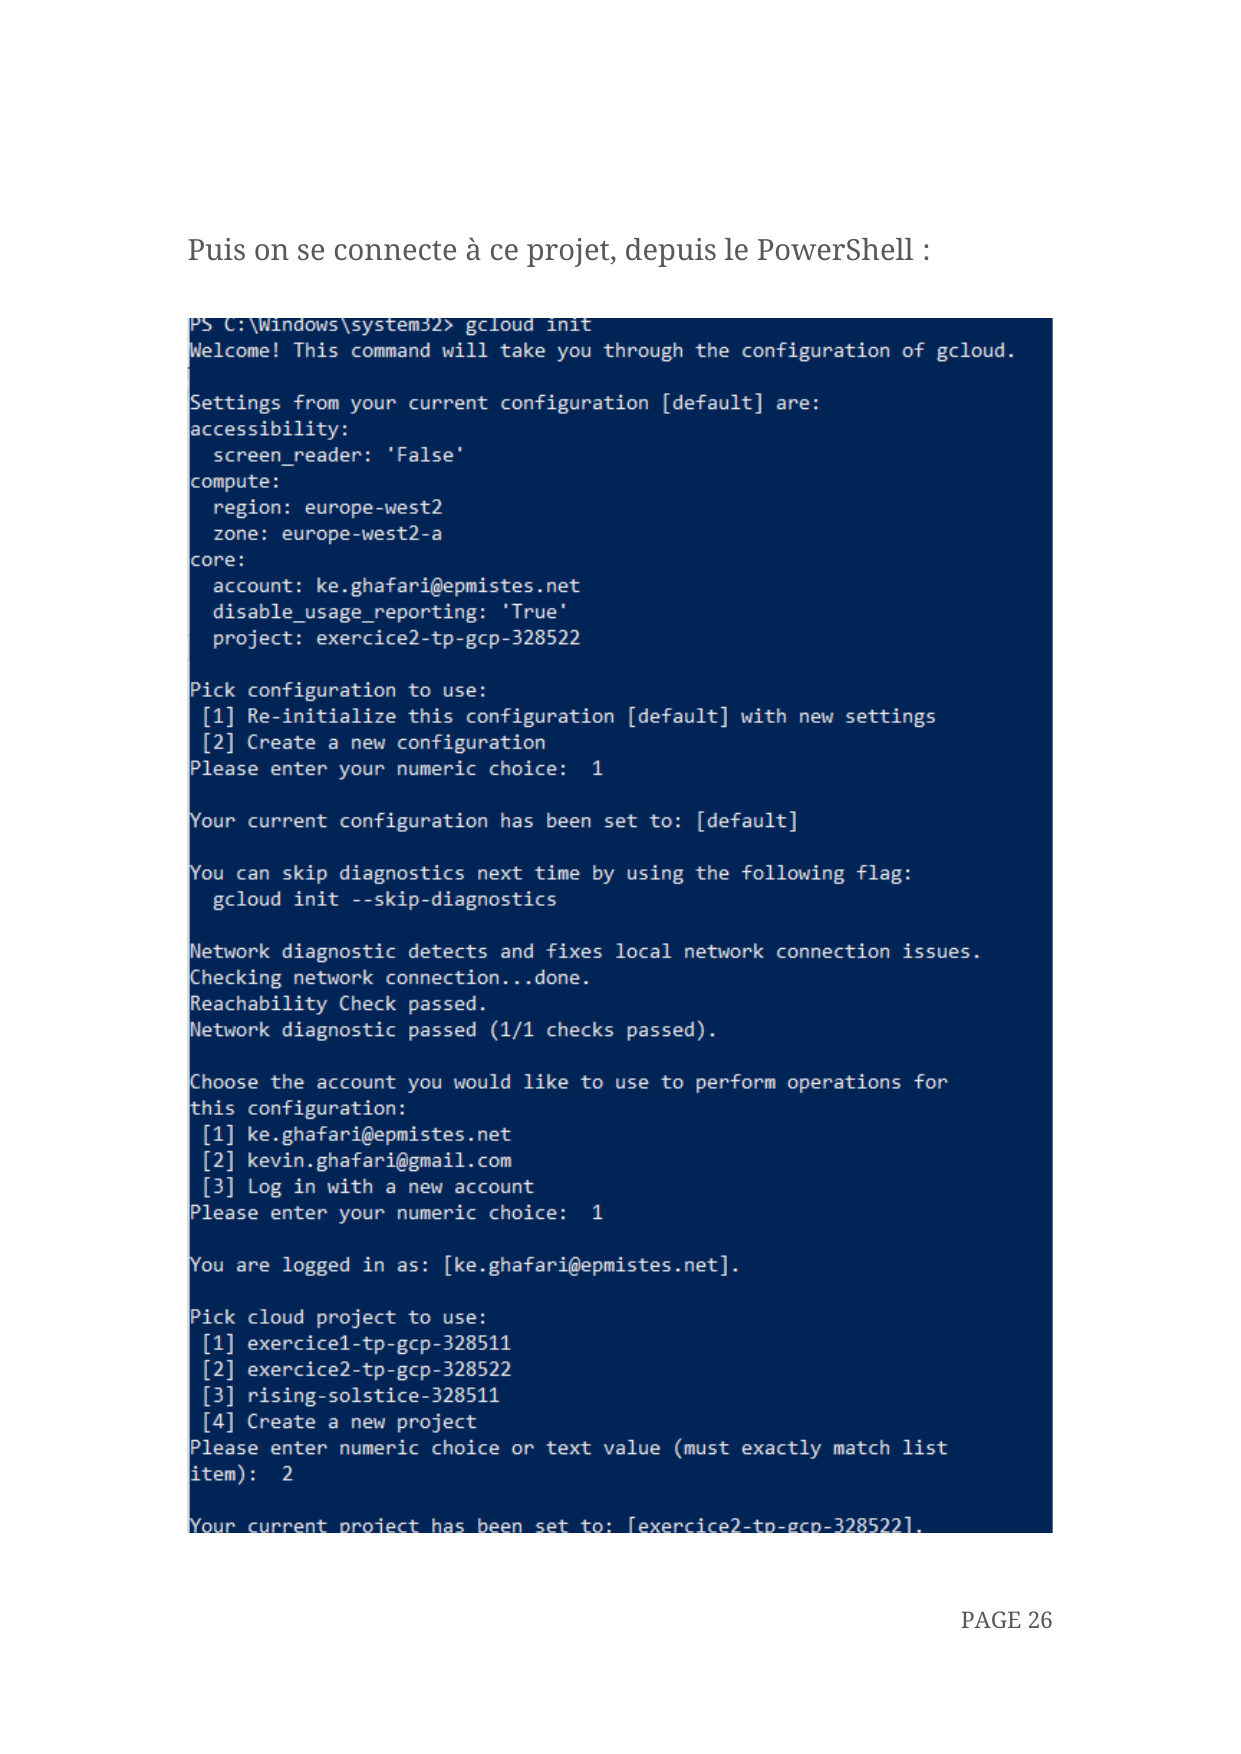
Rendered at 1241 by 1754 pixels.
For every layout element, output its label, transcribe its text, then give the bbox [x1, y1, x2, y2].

text Puis on se connecte à ce projet, depuis le PowerShell : [187, 229, 1053, 269]
